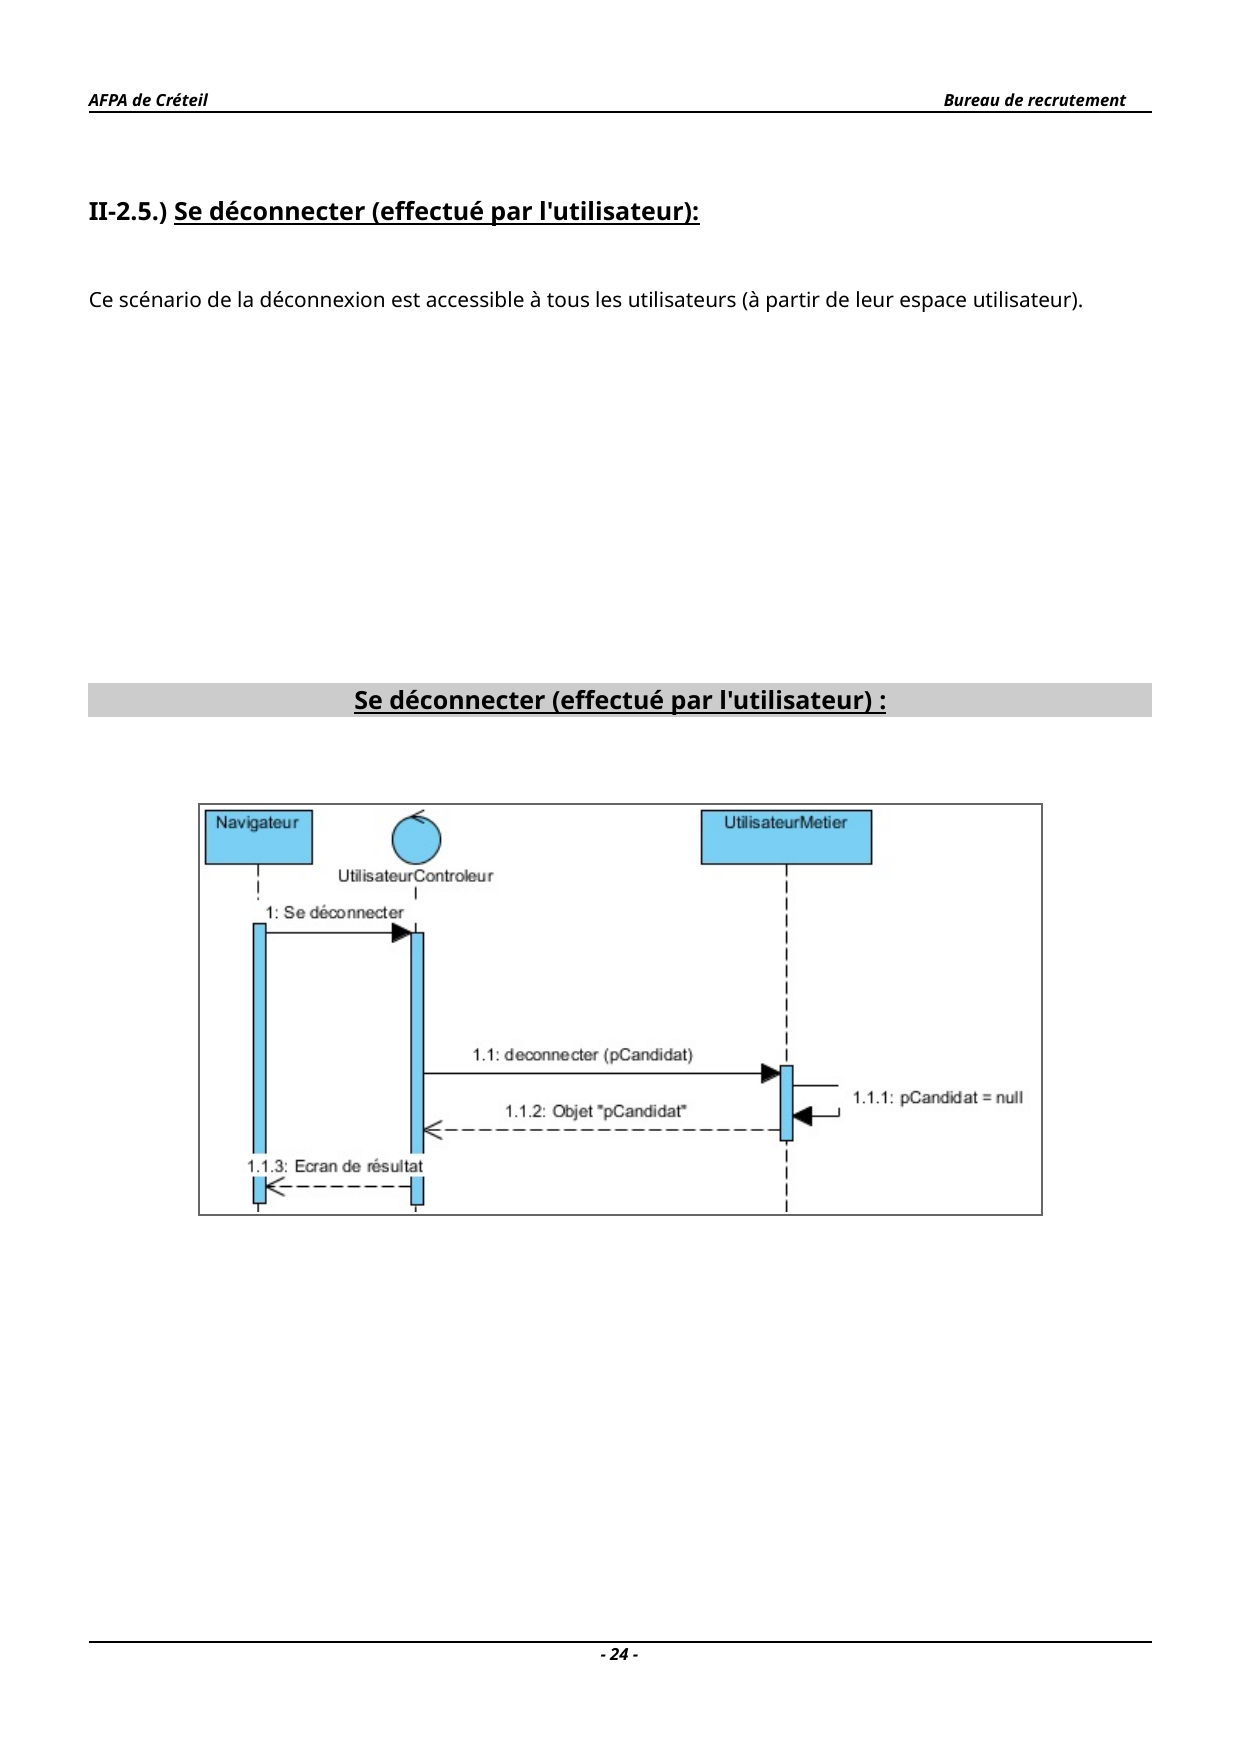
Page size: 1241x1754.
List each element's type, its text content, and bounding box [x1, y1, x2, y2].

text Ce scénario de la déconnexion est accessible à tous les utilisateurs (à partir de leur espace utilisateur). [88, 285, 1152, 313]
picture [202, 807, 1038, 1212]
text Se déconnecter (effectué par l'utilisateur) : [88, 683, 1152, 717]
text II-2.5.) Se déconnecter (effectué par l'utilisateur): [88, 194, 1152, 228]
